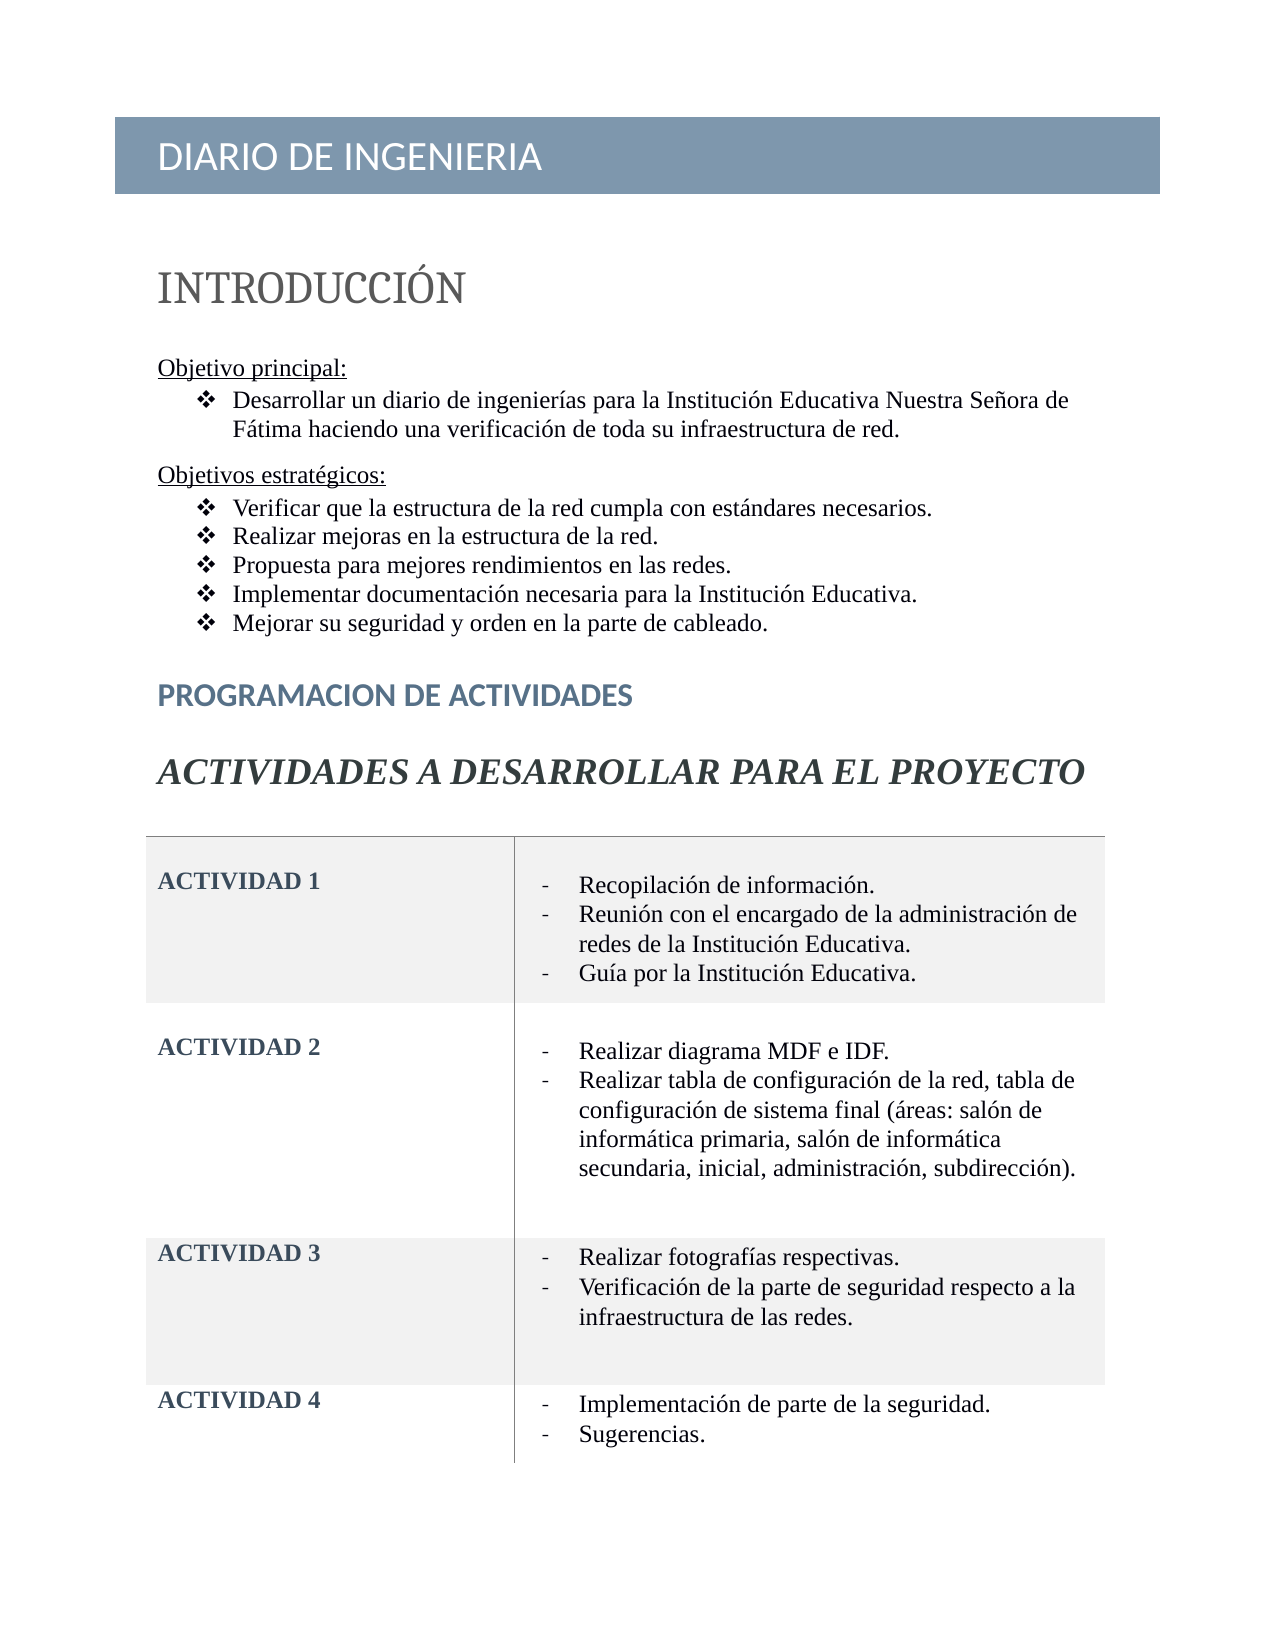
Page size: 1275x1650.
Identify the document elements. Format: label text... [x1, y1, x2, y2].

table_cell Implementación de parte de la seguridad. Sugerencias. [515, 1385, 1105, 1462]
list Implementar documentación necesaria para la Institución Educativa. [195, 579, 1117, 608]
text Objetivos estratégicos: [157, 460, 1117, 488]
list Mejorar su seguridad y orden en la parte de cableado. [195, 608, 1117, 636]
text Objetivo principal: [157, 353, 1117, 381]
list Desarrollar un diario de ingenierías para la Institución Educativa Nuestra Señora de Fátima haciendo una verificación de toda su infraestructura de red. [195, 386, 1117, 443]
table_cell Recopilación de información. Reunión con el encargado de la administración de redes de la Institución Educativa. Guía por la Institución Educativa. [515, 837, 1105, 1003]
table_cell Actividad 1 [146, 837, 514, 1003]
list Realizar mejoras en la estructura de la red. [195, 521, 1117, 550]
table_header Actividades a desarrollar para el proyecto [146, 750, 1105, 836]
table_cell Actividad 4 [146, 1385, 514, 1462]
table_cell Realizar fotografías respectivas. Verificación de la parte de seguridad respecto a la infraestructura de las redes. [515, 1238, 1105, 1385]
subtitle INTRODUCCIÓN [157, 262, 1117, 315]
table_cell Actividad 3 [146, 1238, 514, 1385]
table_cell Actividad 2 [146, 1003, 514, 1238]
list Verificar que la estructura de la red cumpla con estándares necesarios. [195, 493, 1117, 521]
subtitle programacion de actividades [157, 674, 1117, 715]
table_cell Realizar diagrama MDF e IDF. Realizar tabla de configuración de la red, tabla de configuración de sistema final (áreas: salón de informática primaria, salón de informática secundaria, inicial, administración, subdirección). [515, 1003, 1105, 1238]
list Propuesta para mejores rendimientos en las redes. [195, 550, 1117, 579]
